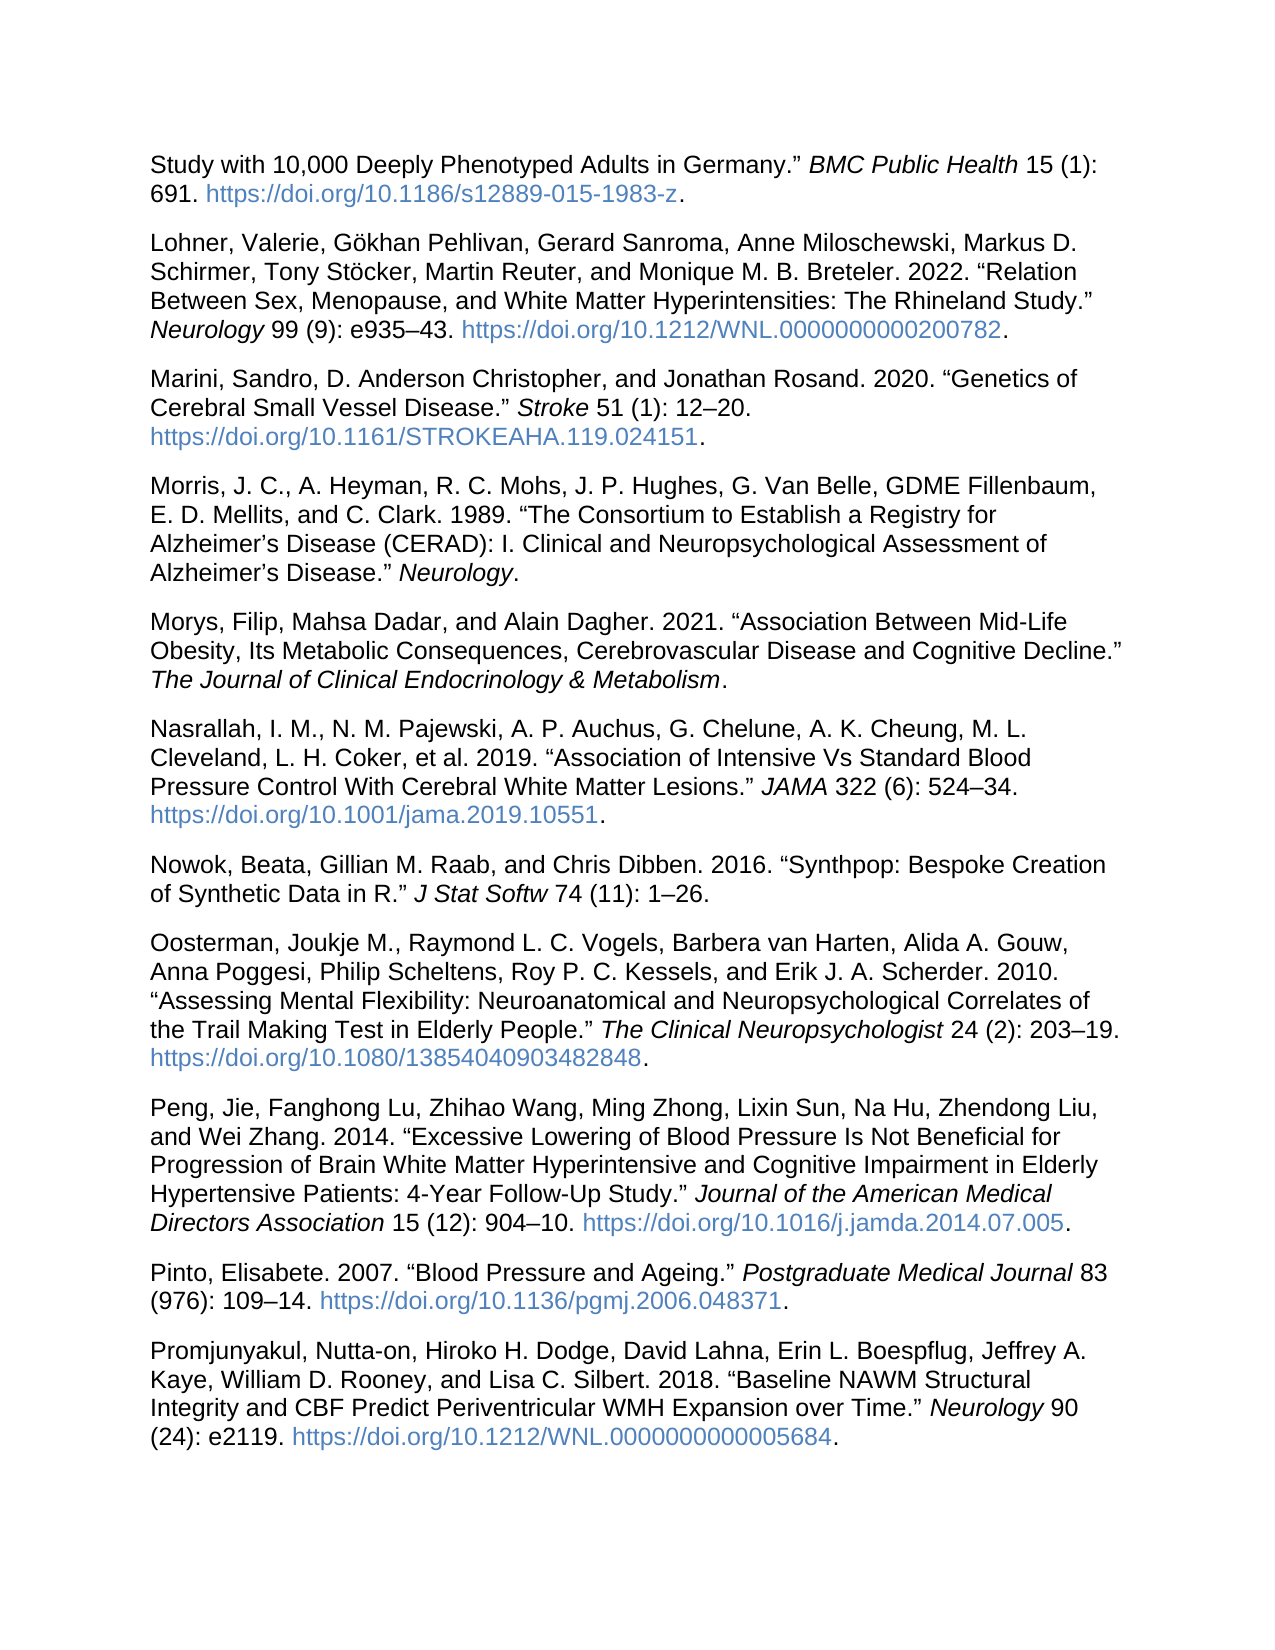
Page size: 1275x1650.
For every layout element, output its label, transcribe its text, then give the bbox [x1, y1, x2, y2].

text Peng, Jie, Fanghong Lu, Zhihao Wang, Ming Zhong, Lixin Sun, Na Hu, Zhendong Liu, and Wei Zhang. 2014. “Excessive Lowering of Blood Pressure Is Not Beneficial for Progression of Brain White Matter Hyperintensive and Cognitive Impairment in Elderly Hypertensive Patients: 4-Year Follow-Up Study.” Journal of the American Medical Directors Association 15 (12): 904–10. https://doi.org/10.1016/j.jamda.2014.07.005. [150, 1093, 1125, 1237]
text Marini, Sandro, D. Anderson Christopher, and Jonathan Rosand. 2020. “Genetics of Cerebral Small Vessel Disease.” Stroke 51 (1): 12–20. https://doi.org/10.1161/STROKEAHA.119.024151. [150, 364, 1125, 450]
text Study with 10,000 Deeply Phenotyped Adults in Germany.” BMC Public Health 15 (1): 691. https://doi.org/10.1186/s12889-015-1983-z. [150, 150, 1125, 207]
text Lohner, Valerie, Gökhan Pehlivan, Gerard Sanroma, Anne Miloschewski, Markus D. Schirmer, Tony Stöcker, Martin Reuter, and Monique M. B. Breteler. 2022. “Relation Between Sex, Menopause, and White Matter Hyperintensities: The Rhineland Study.” Neurology 99 (9): e935–43. https://doi.org/10.1212/WNL.0000000000200782. [150, 228, 1125, 343]
text Morris, J. C., A. Heyman, R. C. Mohs, J. P. Hughes, G. Van Belle, GDME Fillenbaum, E. D. Mellits, and C. Clark. 1989. “The Consortium to Establish a Registry for Alzheimer’s Disease (CERAD): I. Clinical and Neuropsychological Assessment of Alzheimer’s Disease.” Neurology. [150, 471, 1125, 586]
text Promjunyakul, Nutta-on, Hiroko H. Dodge, David Lahna, Erin L. Boespflug, Jeffrey A. Kaye, William D. Rooney, and Lisa C. Silbert. 2018. “Baseline NAWM Structural Integrity and CBF Predict Periventricular WMH Expansion over Time.” Neurology 90 (24): e2119. https://doi.org/10.1212/WNL.0000000000005684. [150, 1336, 1125, 1451]
text Oosterman, Joukje M., Raymond L. C. Vogels, Barbera van Harten, Alida A. Gouw, Anna Poggesi, Philip Scheltens, Roy P. C. Kessels, and Erik J. A. Scherder. 2010. “Assessing Mental Flexibility: Neuroanatomical and Neuropsychological Correlates of the Trail Making Test in Elderly People.” The Clinical Neuropsychologist 24 (2): 203–19. https://doi.org/10.1080/13854040903482848. [150, 928, 1125, 1072]
text Pinto, Elisabete. 2007. “Blood Pressure and Ageing.” Postgraduate Medical Journal 83 (976): 109–14. https://doi.org/10.1136/pgmj.2006.048371. [150, 1257, 1125, 1315]
text Nowok, Beata, Gillian M. Raab, and Chris Dibben. 2016. “Synthpop: Bespoke Creation of Synthetic Data in R.” J Stat Softw 74 (11): 1–26. [150, 850, 1125, 907]
text Morys, Filip, Mahsa Dadar, and Alain Dagher. 2021. “Association Between Mid-Life Obesity, Its Metabolic Consequences, Cerebrovascular Disease and Cognitive Decline.” The Journal of Clinical Endocrinology & Metabolism. [150, 607, 1125, 693]
text Nasrallah, I. M., N. M. Pajewski, A. P. Auchus, G. Chelune, A. K. Cheung, M. L. Cleveland, L. H. Coker, et al. 2019. “Association of Intensive Vs Standard Blood Pressure Control With Cerebral White Matter Lesions.” JAMA 322 (6): 524–34. https://doi.org/10.1001/jama.2019.10551. [150, 714, 1125, 829]
